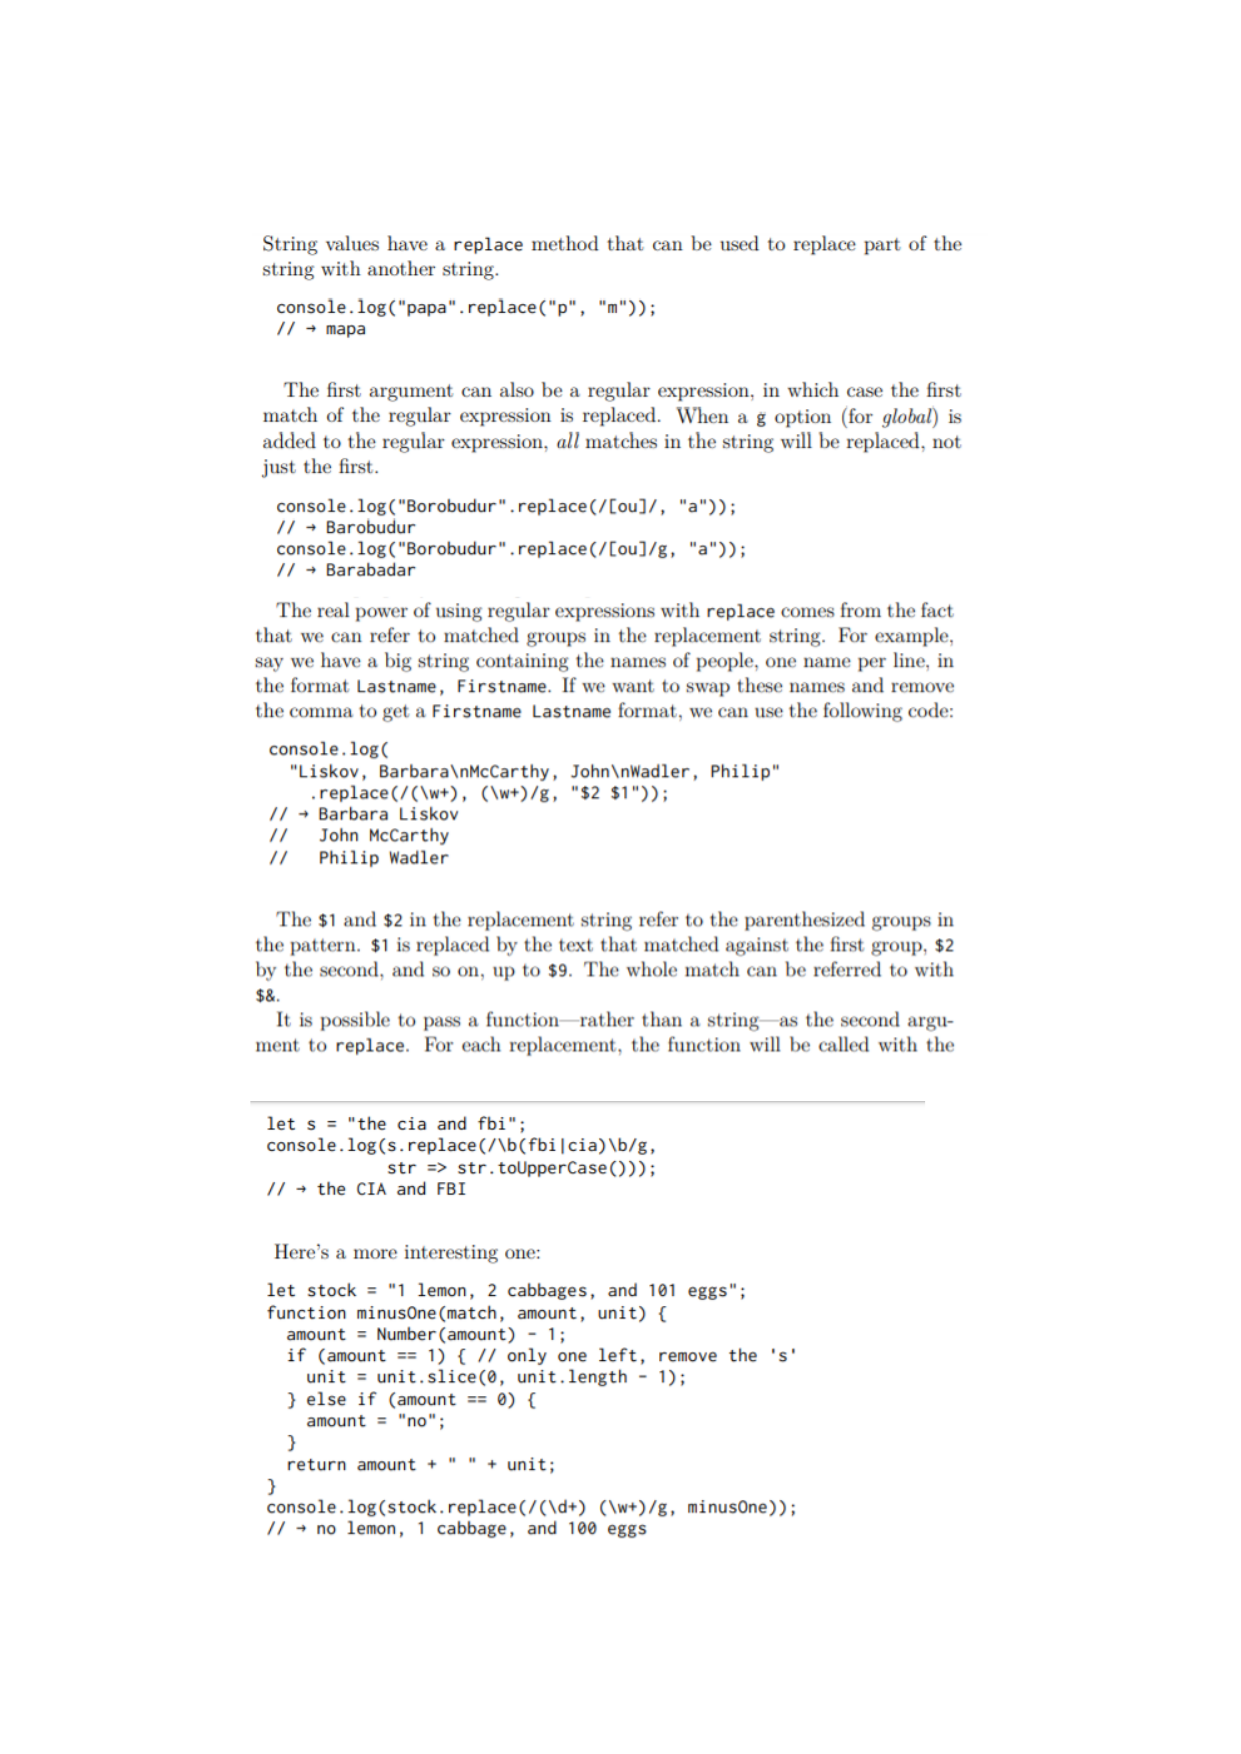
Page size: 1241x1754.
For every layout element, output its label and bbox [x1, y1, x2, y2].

picture [250, 1101, 926, 1554]
picture [252, 233, 989, 1076]
